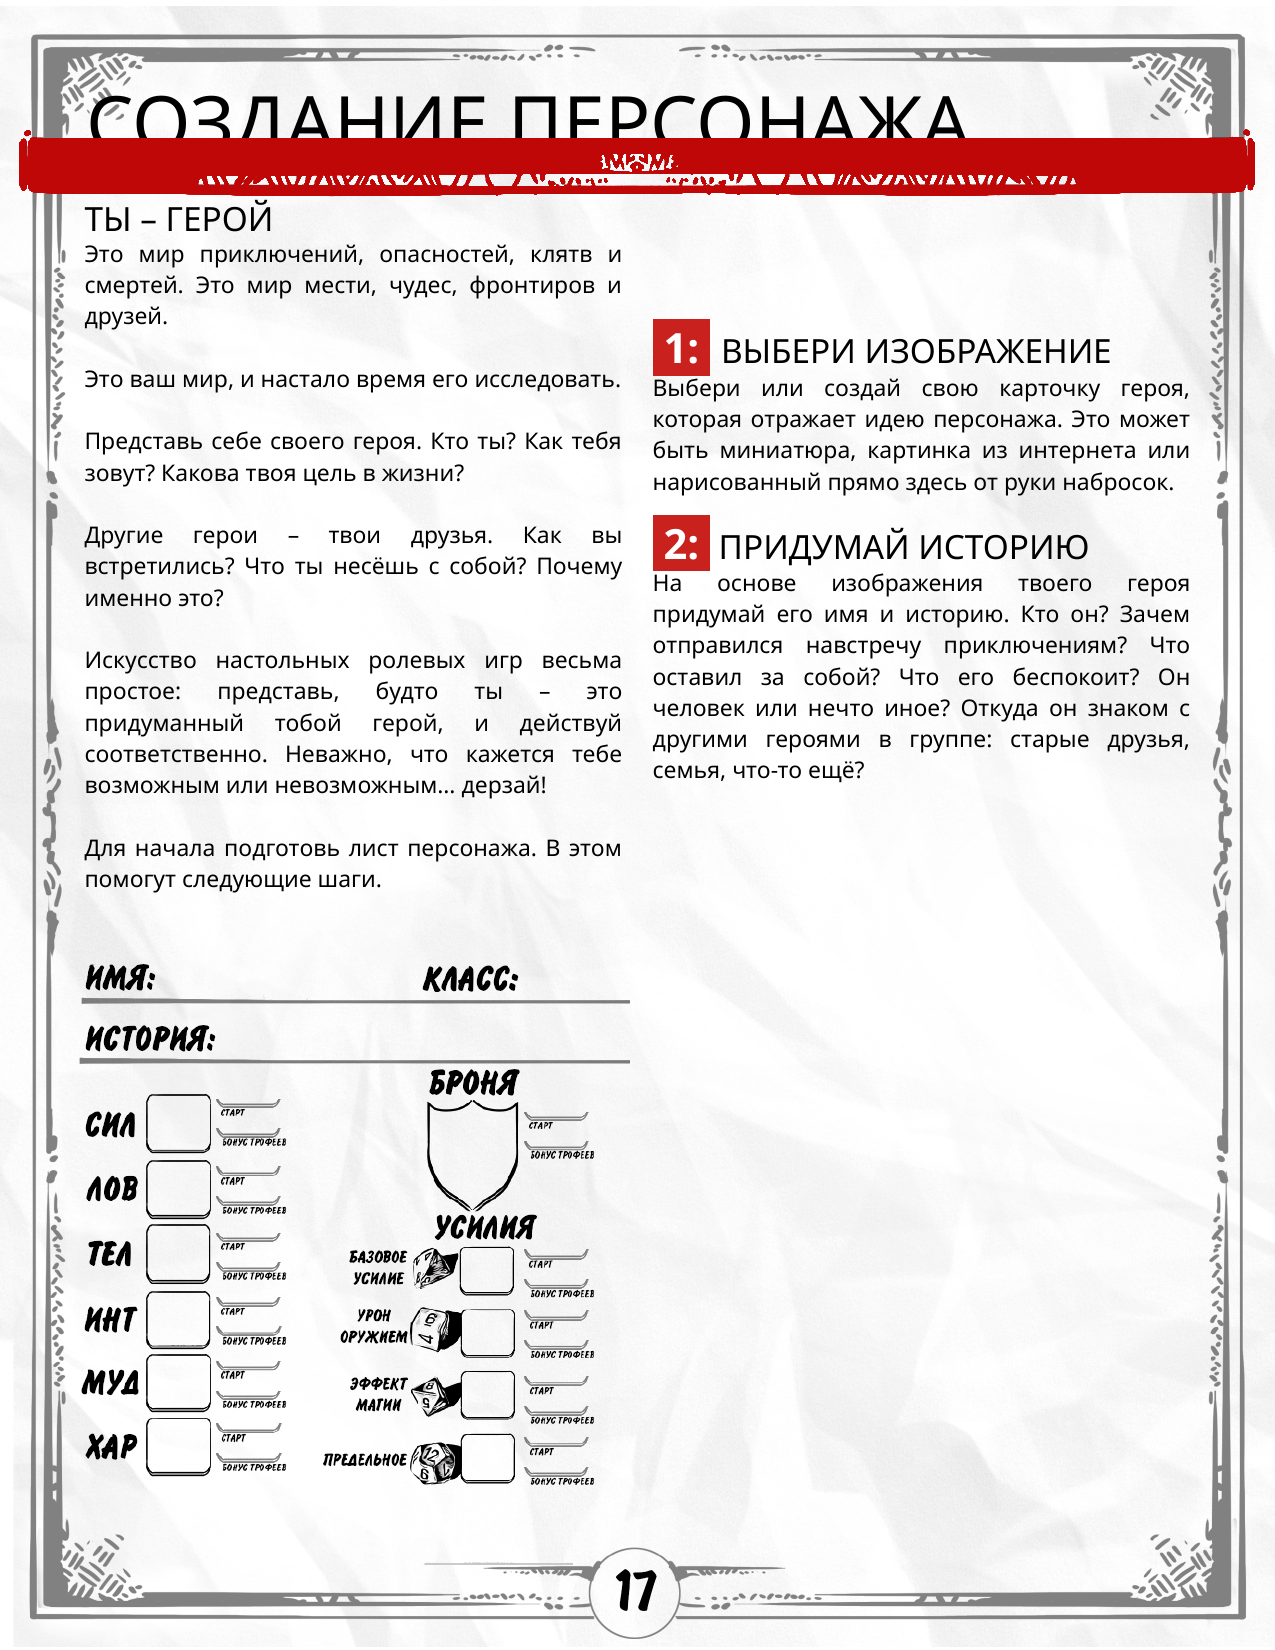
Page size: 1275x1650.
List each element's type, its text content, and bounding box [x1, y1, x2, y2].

subtitle ТЫ – ГЕРОЙ [84, 208, 622, 238]
text Для начала подготовь лист персонажа. В этом помогут следующие шаги. [84, 831, 622, 894]
text На основе изображения твоего героя придумай его имя и историю. Кто он? Зачем отправился навстречу приключениям? Что оставил за собой? Что его беспокоит? Он человек или нечто иное? Откуда он знаком с другими героями в группе: старые друзья, семья, что-то ещё? [652, 567, 1191, 786]
subtitle 2: ПРИДУМАЙ ИСТОРИЮ [652, 528, 1275, 567]
text Другие герои – твои друзья. Как вы встретились? Что ты несёшь с собой? Почему именно это? [84, 519, 622, 613]
text Представь себе своего героя. Кто ты? Как тебя зовут? Какова твоя цель в жизни? [84, 425, 622, 488]
text Искусство настольных ролевых игр весьма простое: представь, будто ты – это придуманный тобой герой, и действуй соответственно. Неважно, что кажется тебе возможным или невозможным… дерзай! [84, 613, 622, 800]
text Это ваш мир, и настало время его исследовать. [84, 363, 622, 394]
text Это мир приключений, опасностей, клятв и смертей. Это мир мести, чудес, фронтиров и друзей. [84, 238, 622, 331]
picture [0, 6, 1275, 1647]
text Выбери или создай свою карточку героя, которая отражает идею персонажа. Это может быть миниатюра, картинка из интернета или нарисованный прямо здесь от руки набросок. [652, 372, 1191, 497]
subtitle 1: ВЫБЕРИ ИЗОБРАЖЕНИЕ [652, 333, 1275, 372]
